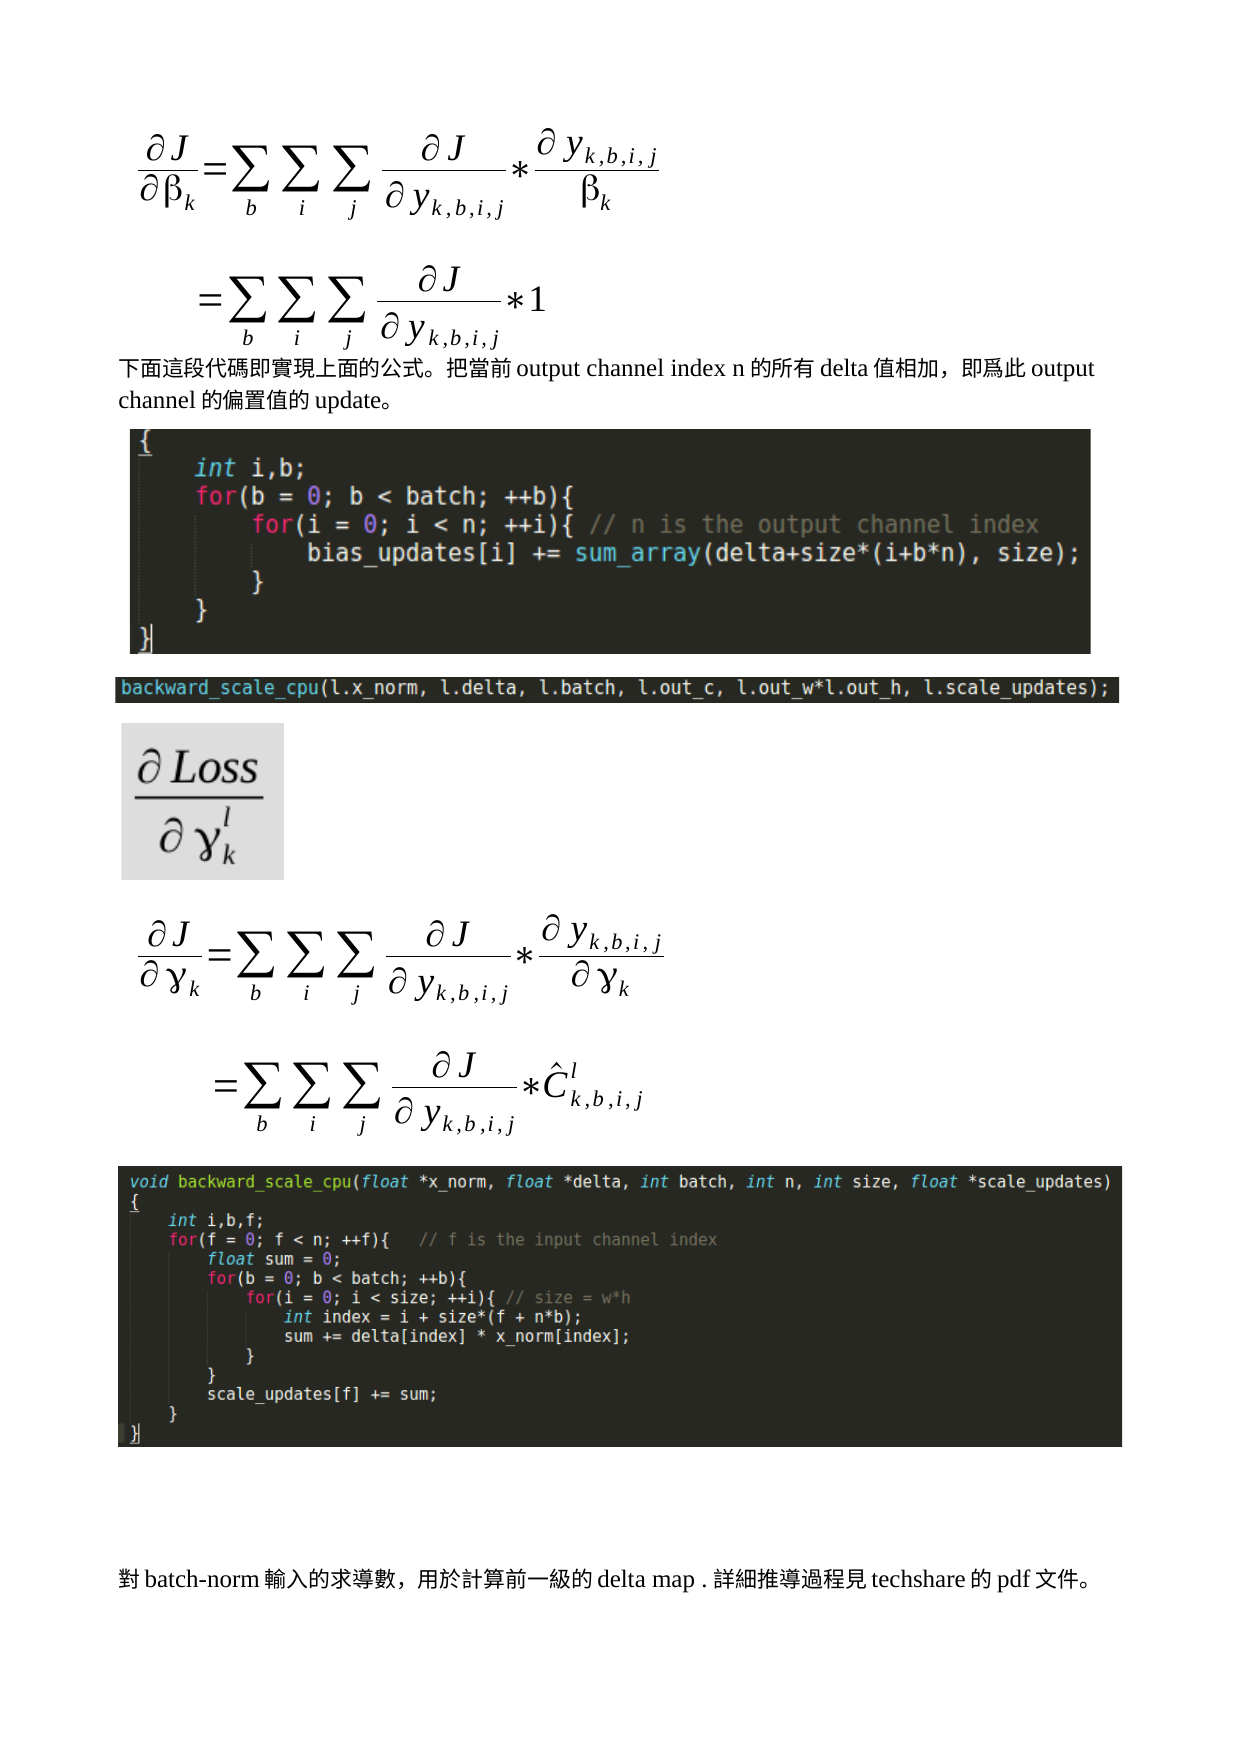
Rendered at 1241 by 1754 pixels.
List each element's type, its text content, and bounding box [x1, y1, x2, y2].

picture [115, 677, 1120, 703]
picture [129, 429, 1091, 654]
text 對batch-norm輸入的求導數，用於計算前一級的delta map . 詳細推導過程見techshare的pdf文件。 [118, 1562, 1122, 1594]
text 下面這段代碼即實現上面的公式。把當前output channel index n的所有delta值相加，即爲此output channel的偏置值的update。 [118, 351, 1122, 414]
picture [121, 723, 284, 880]
picture [118, 1166, 1123, 1447]
